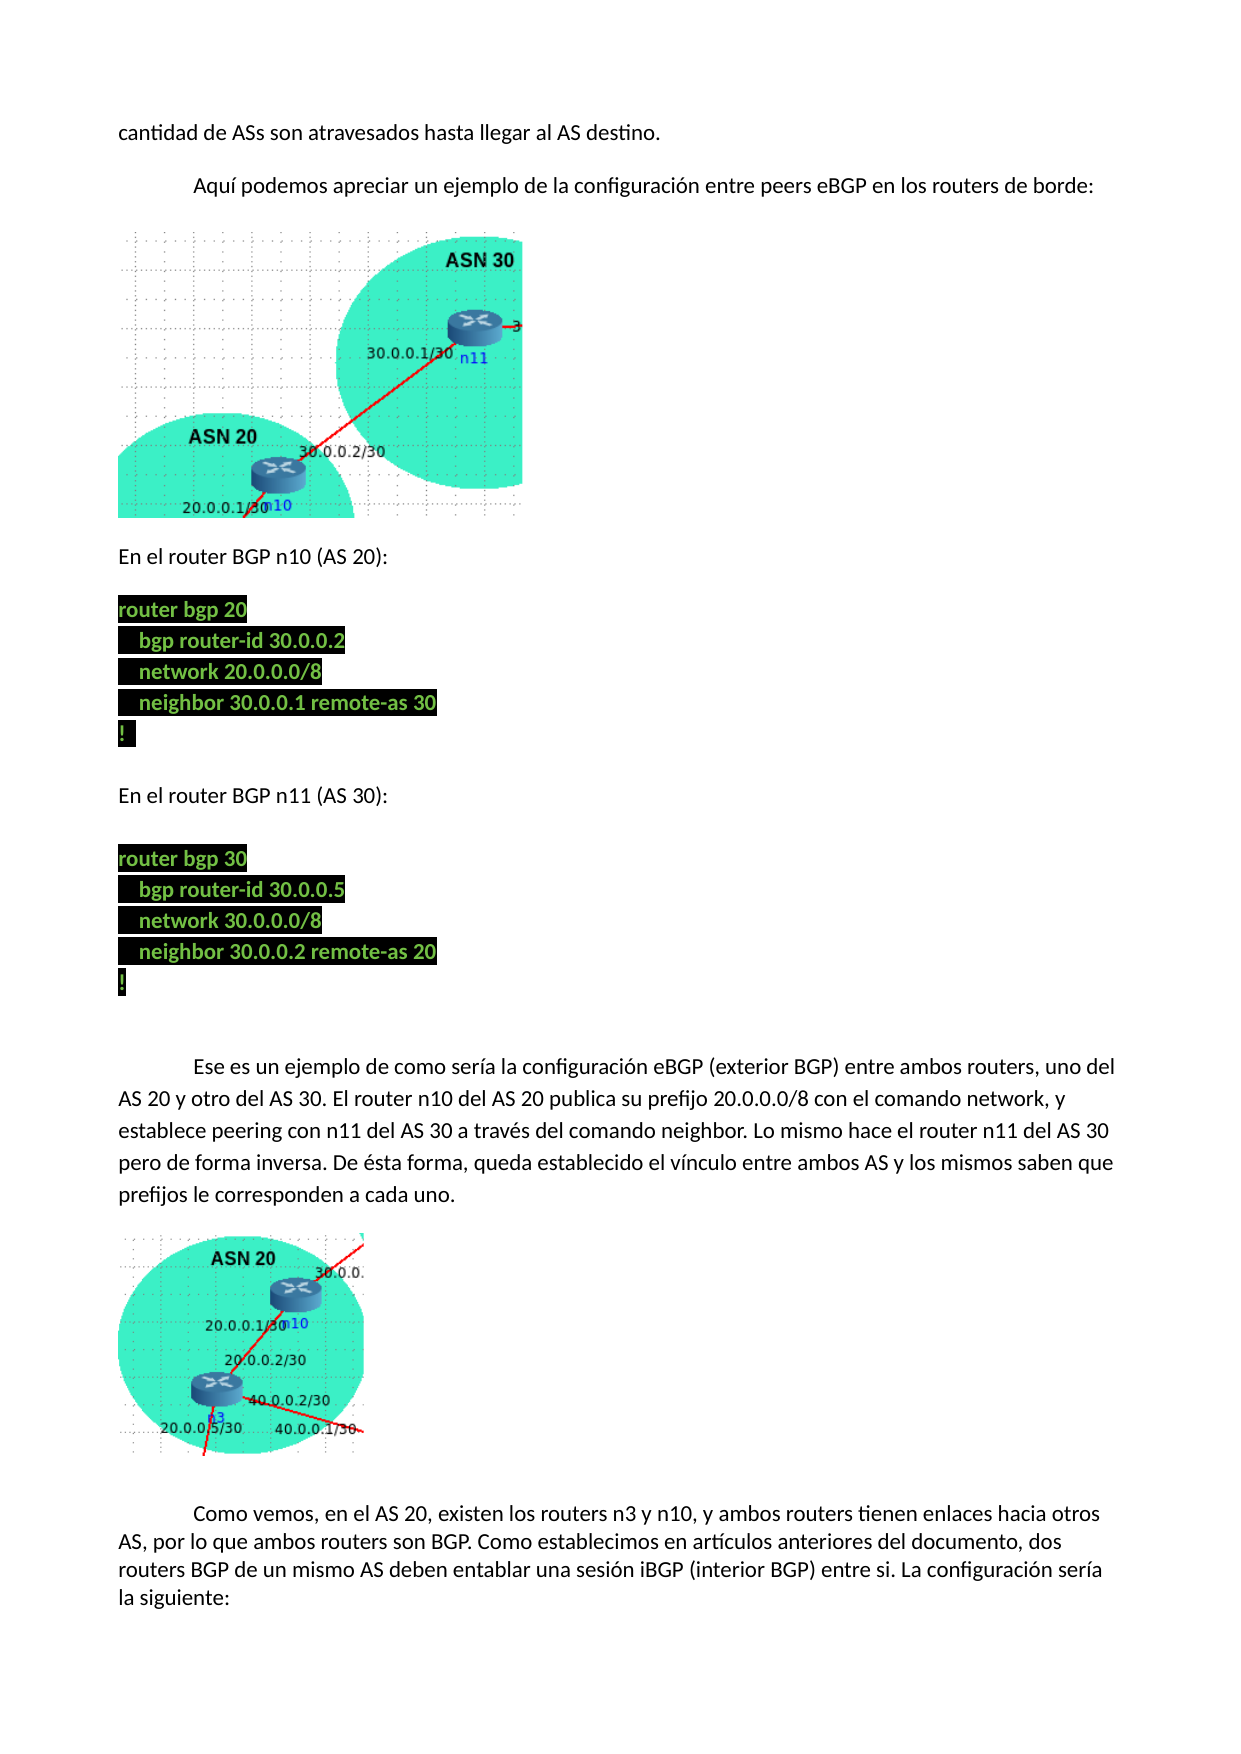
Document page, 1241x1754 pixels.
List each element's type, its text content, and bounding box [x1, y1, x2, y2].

text ! [118, 968, 1122, 996]
text neighbor 30.0.0.1 remote-as 30 [118, 688, 1122, 716]
text network 20.0.0.0/8 [118, 657, 1122, 685]
text network 30.0.0.0/8 [118, 906, 1122, 934]
picture [118, 1233, 364, 1456]
text Ese es un ejemplo de como sería la configuración eBGP (exterior BGP) entre ambos routers, uno del AS 20 y otro del AS 30. El router n10 del AS 20 publica su prefijo 20.0.0.0/8 con el comando network, y establece peering con n11 del AS 30 a través del comando neighbor. Lo mismo hace el router n11 del AS 30 pero de forma inversa. De ésta forma, queda establecido el vínculo entre ambos AS y los mismos saben que prefijos le corresponden a cada uno. [118, 1052, 1122, 1209]
picture [118, 232, 523, 518]
text neighbor 30.0.0.2 remote-as 20 [118, 937, 1122, 965]
text Como vemos, en el AS 20, existen los routers n3 y n10, y ambos routers tienen enlaces hacia otros AS, por lo que ambos routers son BGP. Como establecimos en artículos anteriores del documento, dos routers BGP de un mismo AS deben entablar una sesión iBGP (interior BGP) entre si. La configuración sería la siguiente: [118, 1499, 1122, 1611]
text En el router BGP n11 (AS 30): [118, 782, 1122, 809]
text bgp router-id 30.0.0.2 [118, 626, 1122, 654]
text bgp router-id 30.0.0.5 [118, 875, 1122, 903]
text router bgp 30 [118, 844, 1122, 872]
text ! [118, 719, 1122, 747]
text router bgp 20 [118, 595, 1122, 623]
text Aquí podemos apreciar un ejemplo de la configuración entre peers eBGP en los routers de borde: [118, 171, 1122, 199]
text cantidad de ASs son atravesados hasta llegar al AS destino. [118, 118, 1122, 146]
text En el router BGP n10 (AS 20): [118, 542, 1122, 570]
